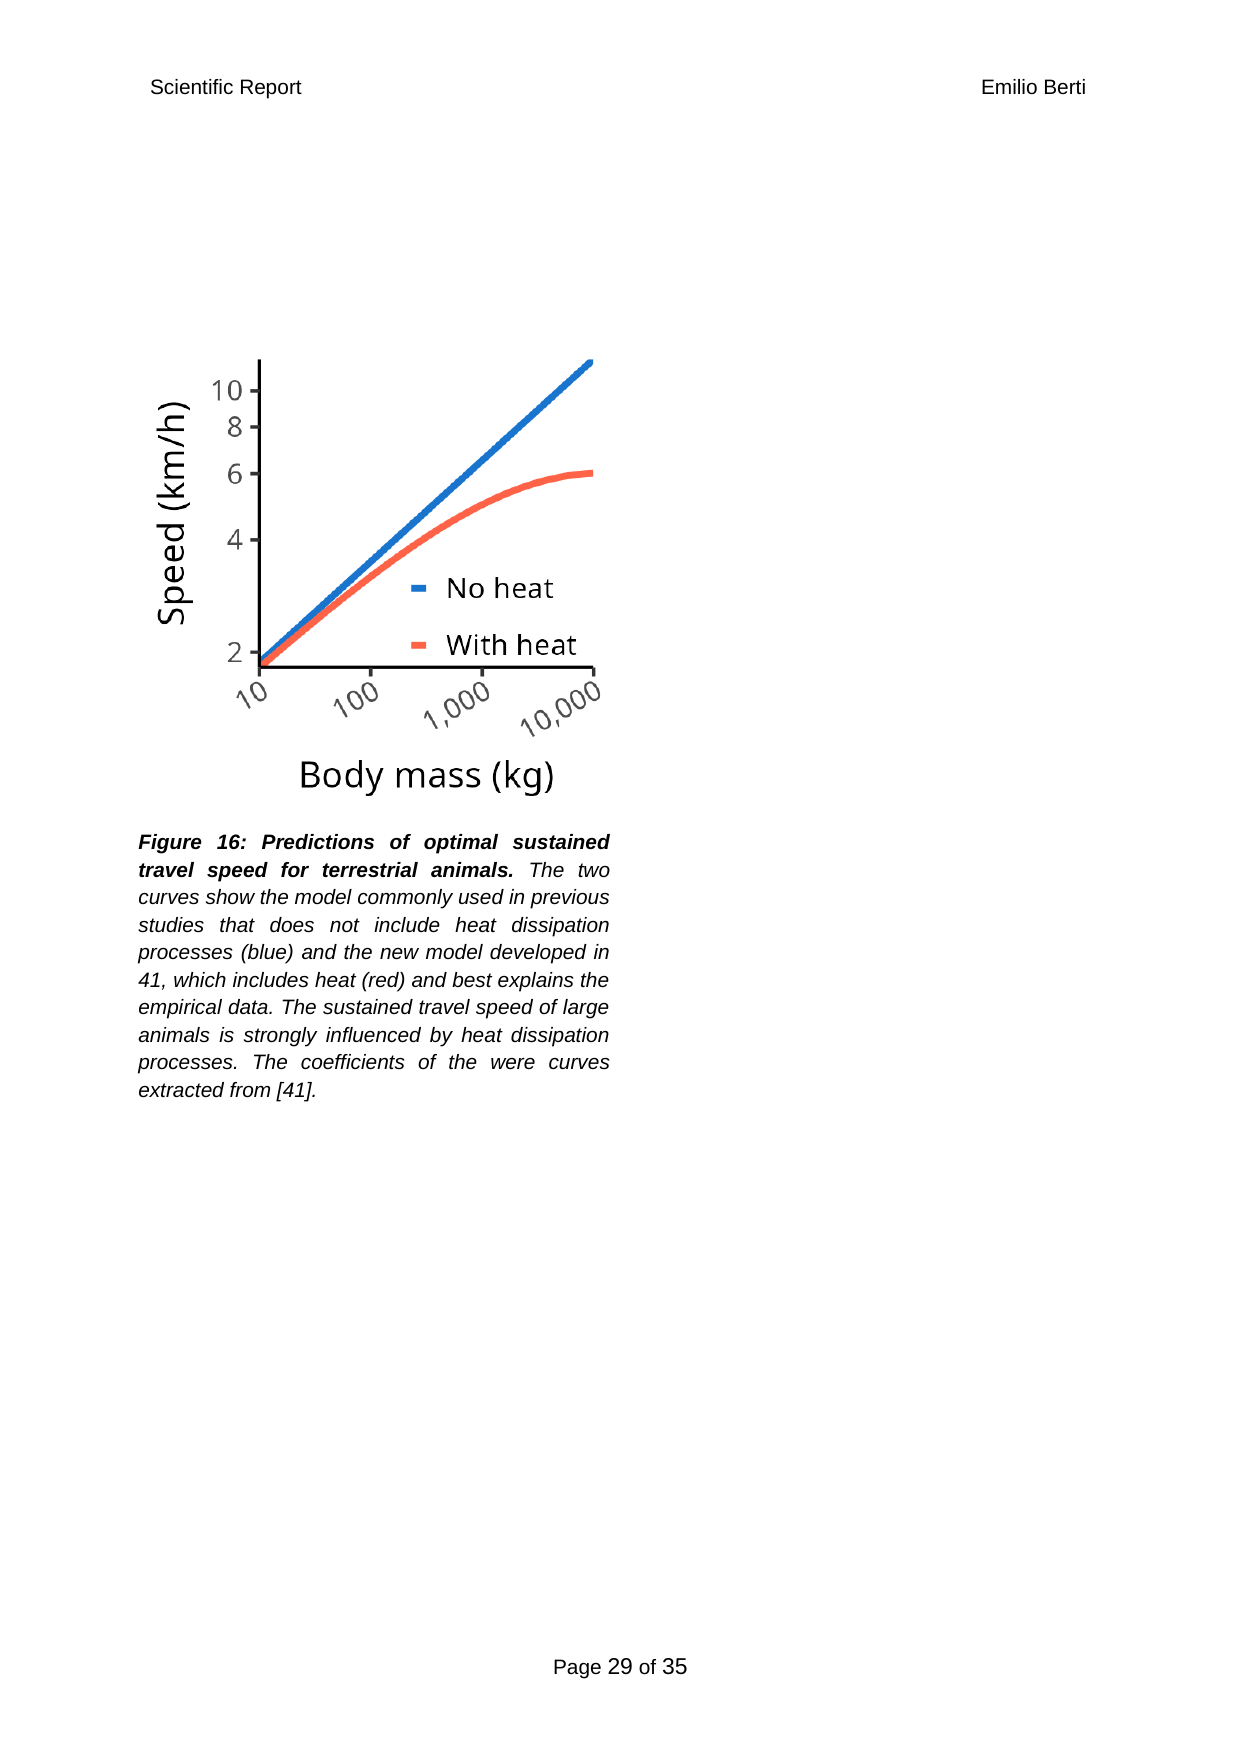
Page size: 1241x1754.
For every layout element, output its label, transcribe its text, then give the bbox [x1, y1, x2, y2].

text Figure 16: Predictions of optimal sustained travel speed for terrestrial animals. The two curves show the model commonly used in previous studies that does not include heat dissipation processes (blue) and the new model developed in 41, which includes heat (red) and best explains the empirical data. The sustained travel speed of large animals is strongly influenced by heat dissipation processes. The coefficients of the were curves extracted from [41]. [138, 814, 610, 1101]
picture [138, 341, 610, 814]
